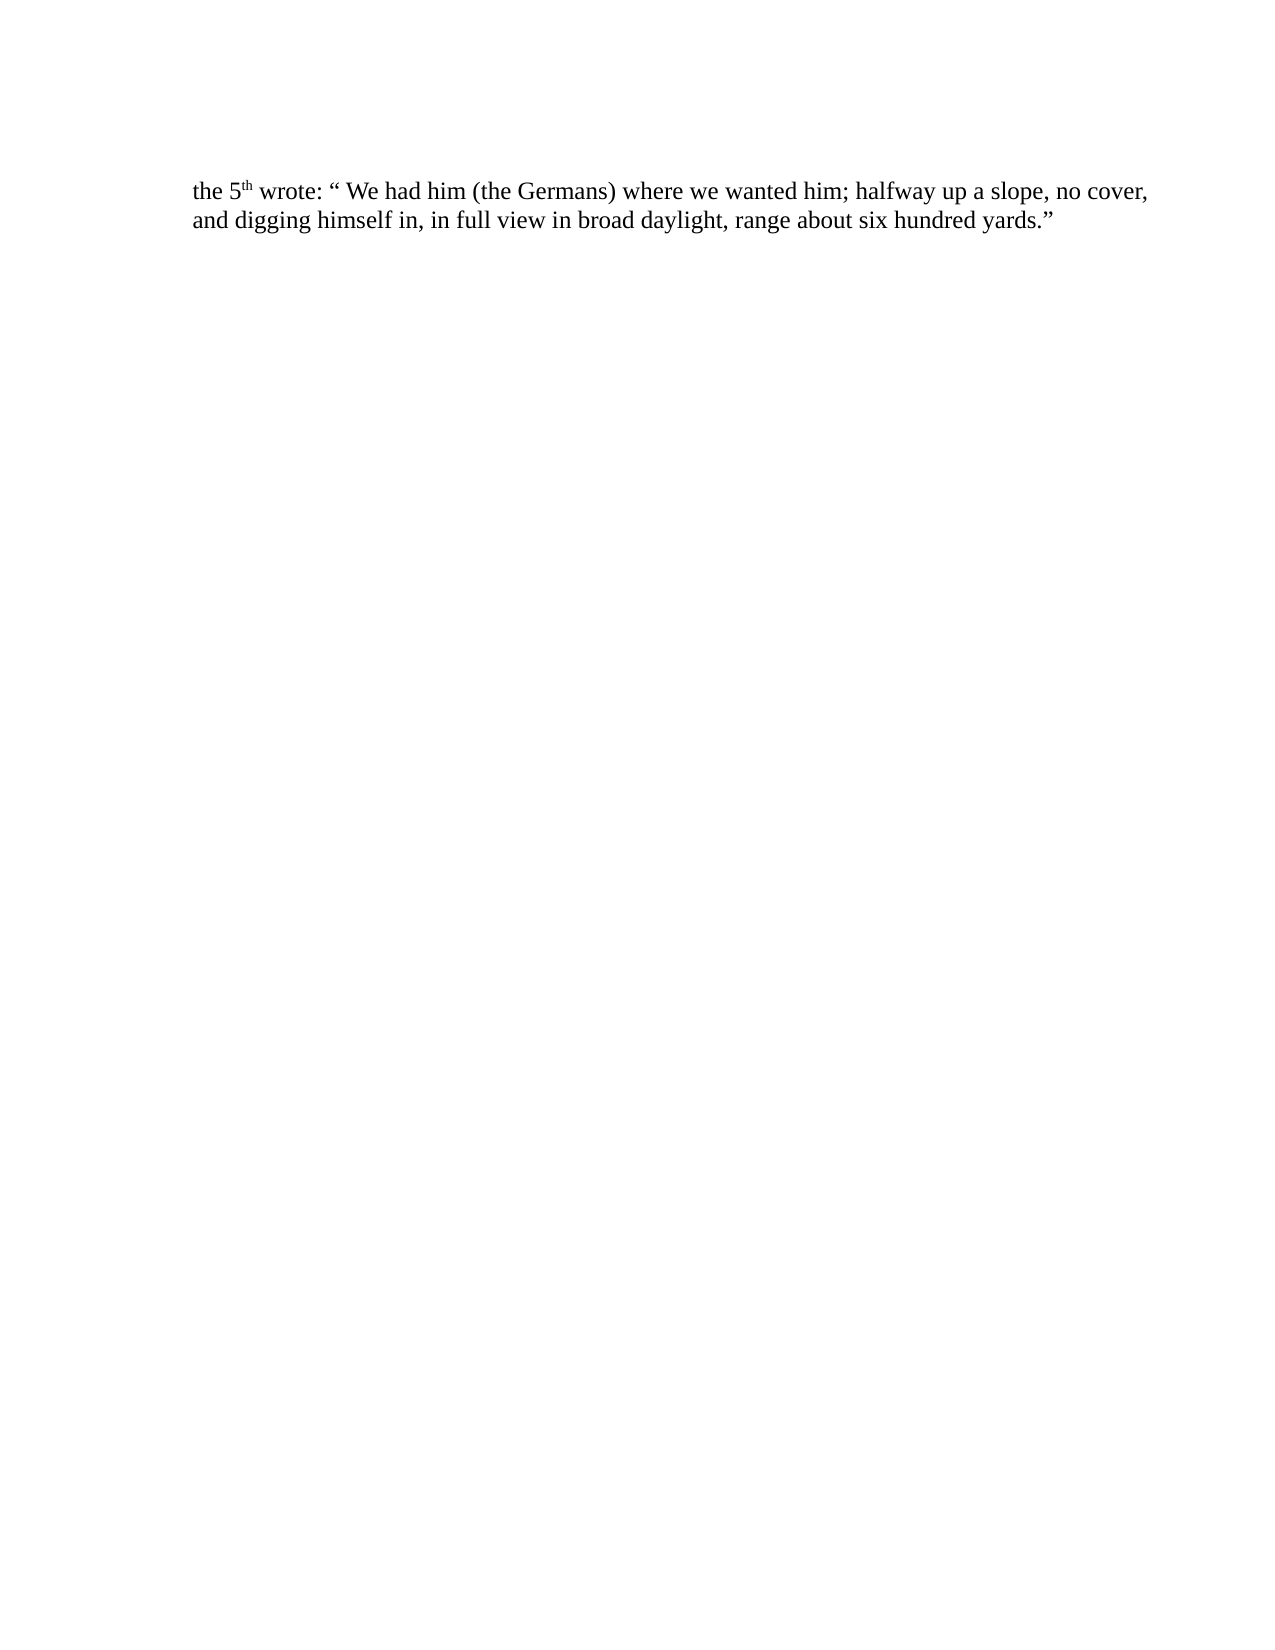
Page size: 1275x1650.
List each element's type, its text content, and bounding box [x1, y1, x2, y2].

text the 5th wrote: “ We had him (the Germans) where we wanted him; halfway up a slope, no cover, and digging himself in, in full view in broad daylight, range about six hundred yards.” [192, 176, 1158, 234]
